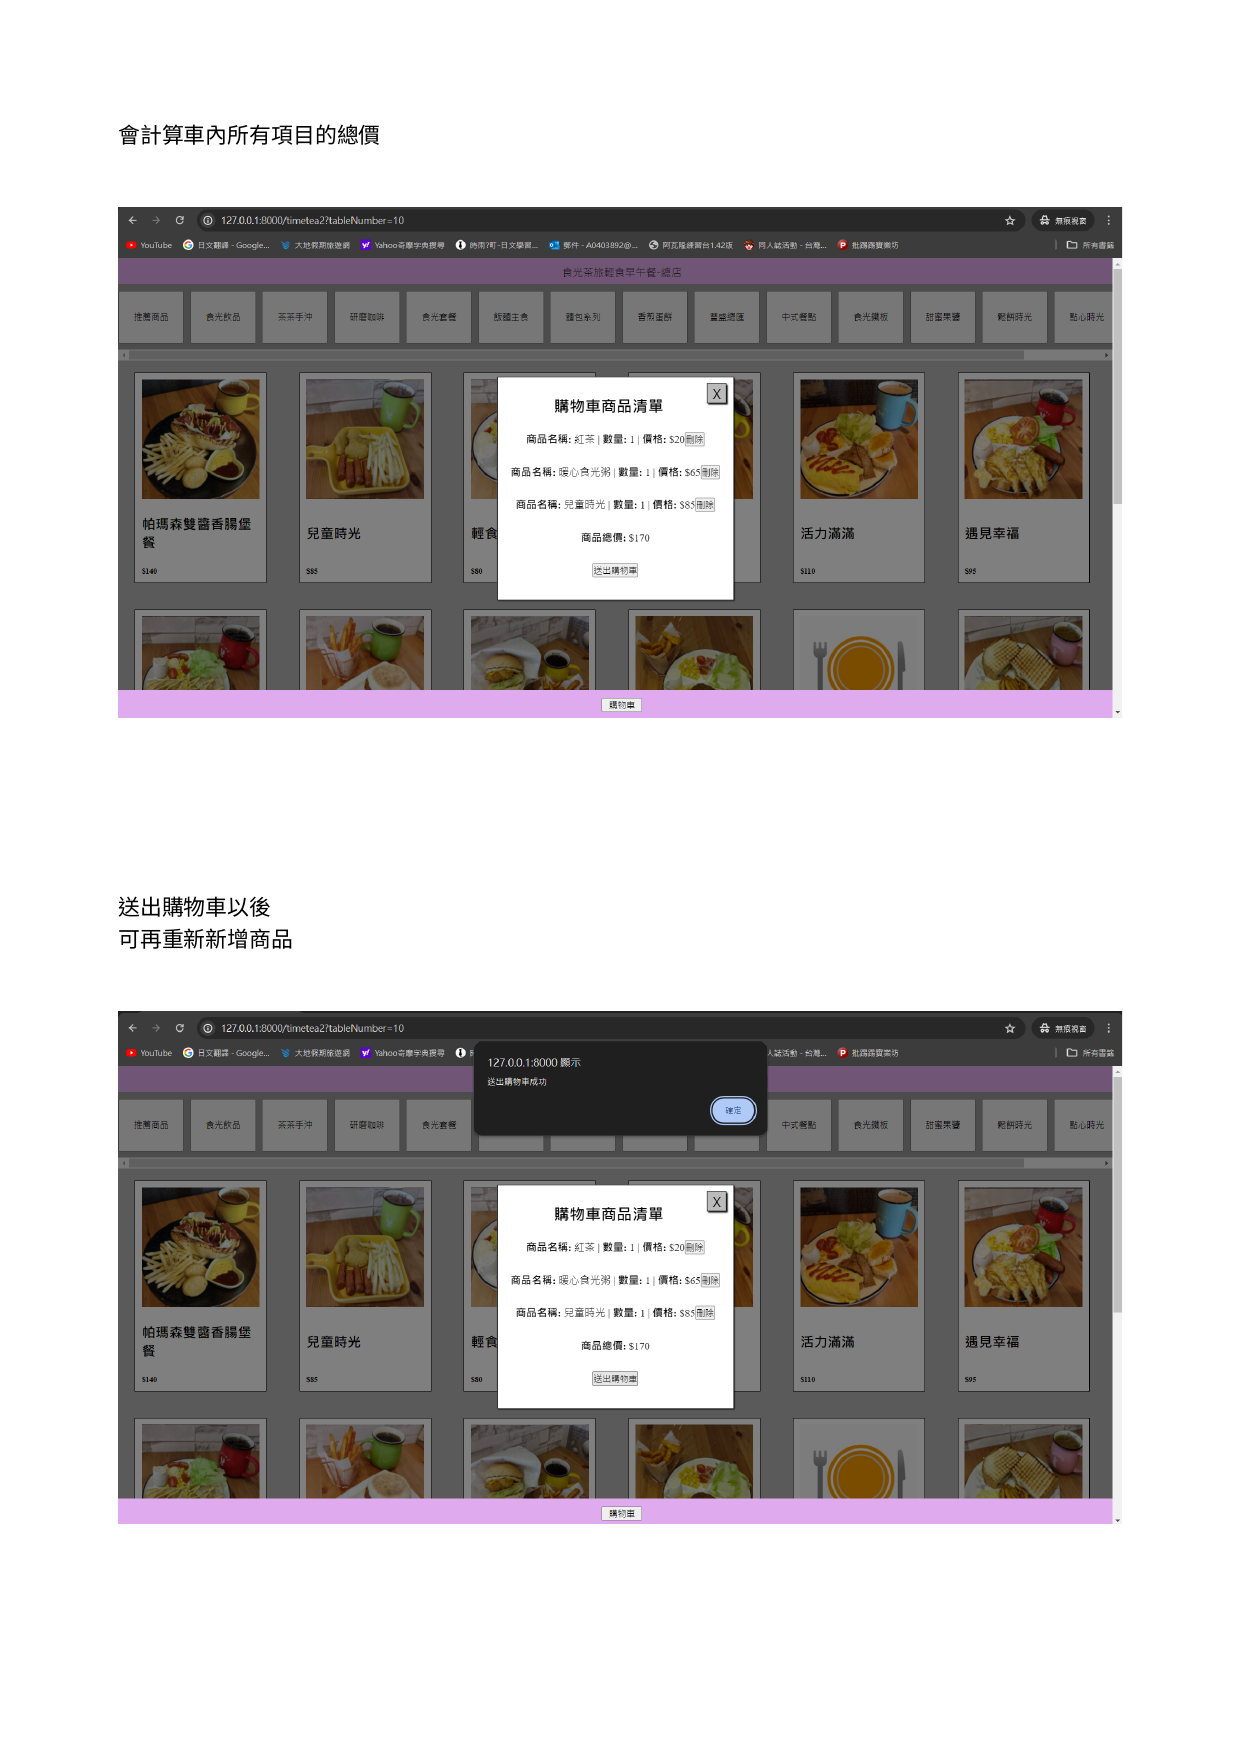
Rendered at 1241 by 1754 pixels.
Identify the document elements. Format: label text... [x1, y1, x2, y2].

text 可再重新新增商品 [118, 922, 1122, 953]
picture [118, 1011, 1123, 1524]
text 會計算車內所有項目的總價 [118, 118, 1122, 150]
text 送出購物車以後 [118, 890, 1122, 922]
picture [118, 207, 1123, 718]
